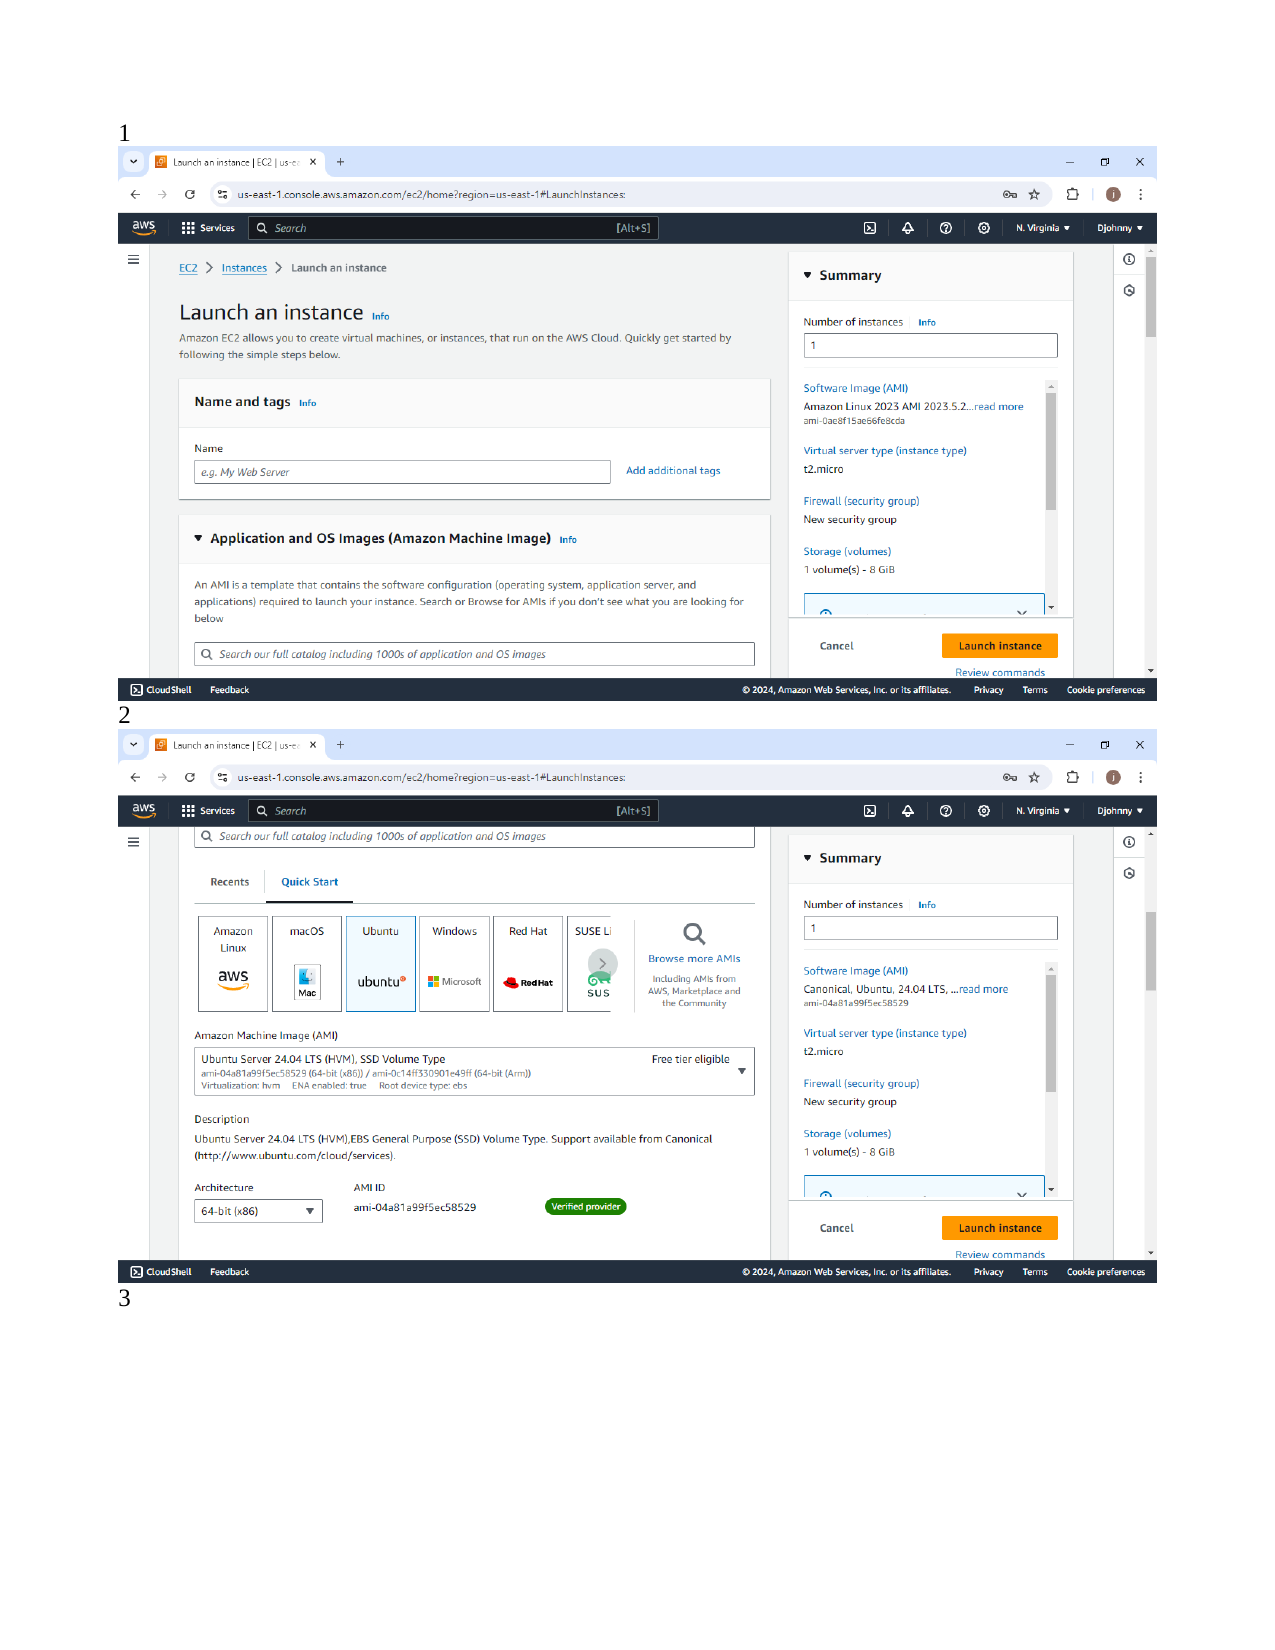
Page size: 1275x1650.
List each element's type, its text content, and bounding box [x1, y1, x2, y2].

text 3 [118, 1283, 1157, 1311]
picture [118, 729, 1157, 1283]
picture [118, 146, 1157, 701]
text 2 [118, 701, 1157, 729]
text 1 [118, 118, 1157, 146]
